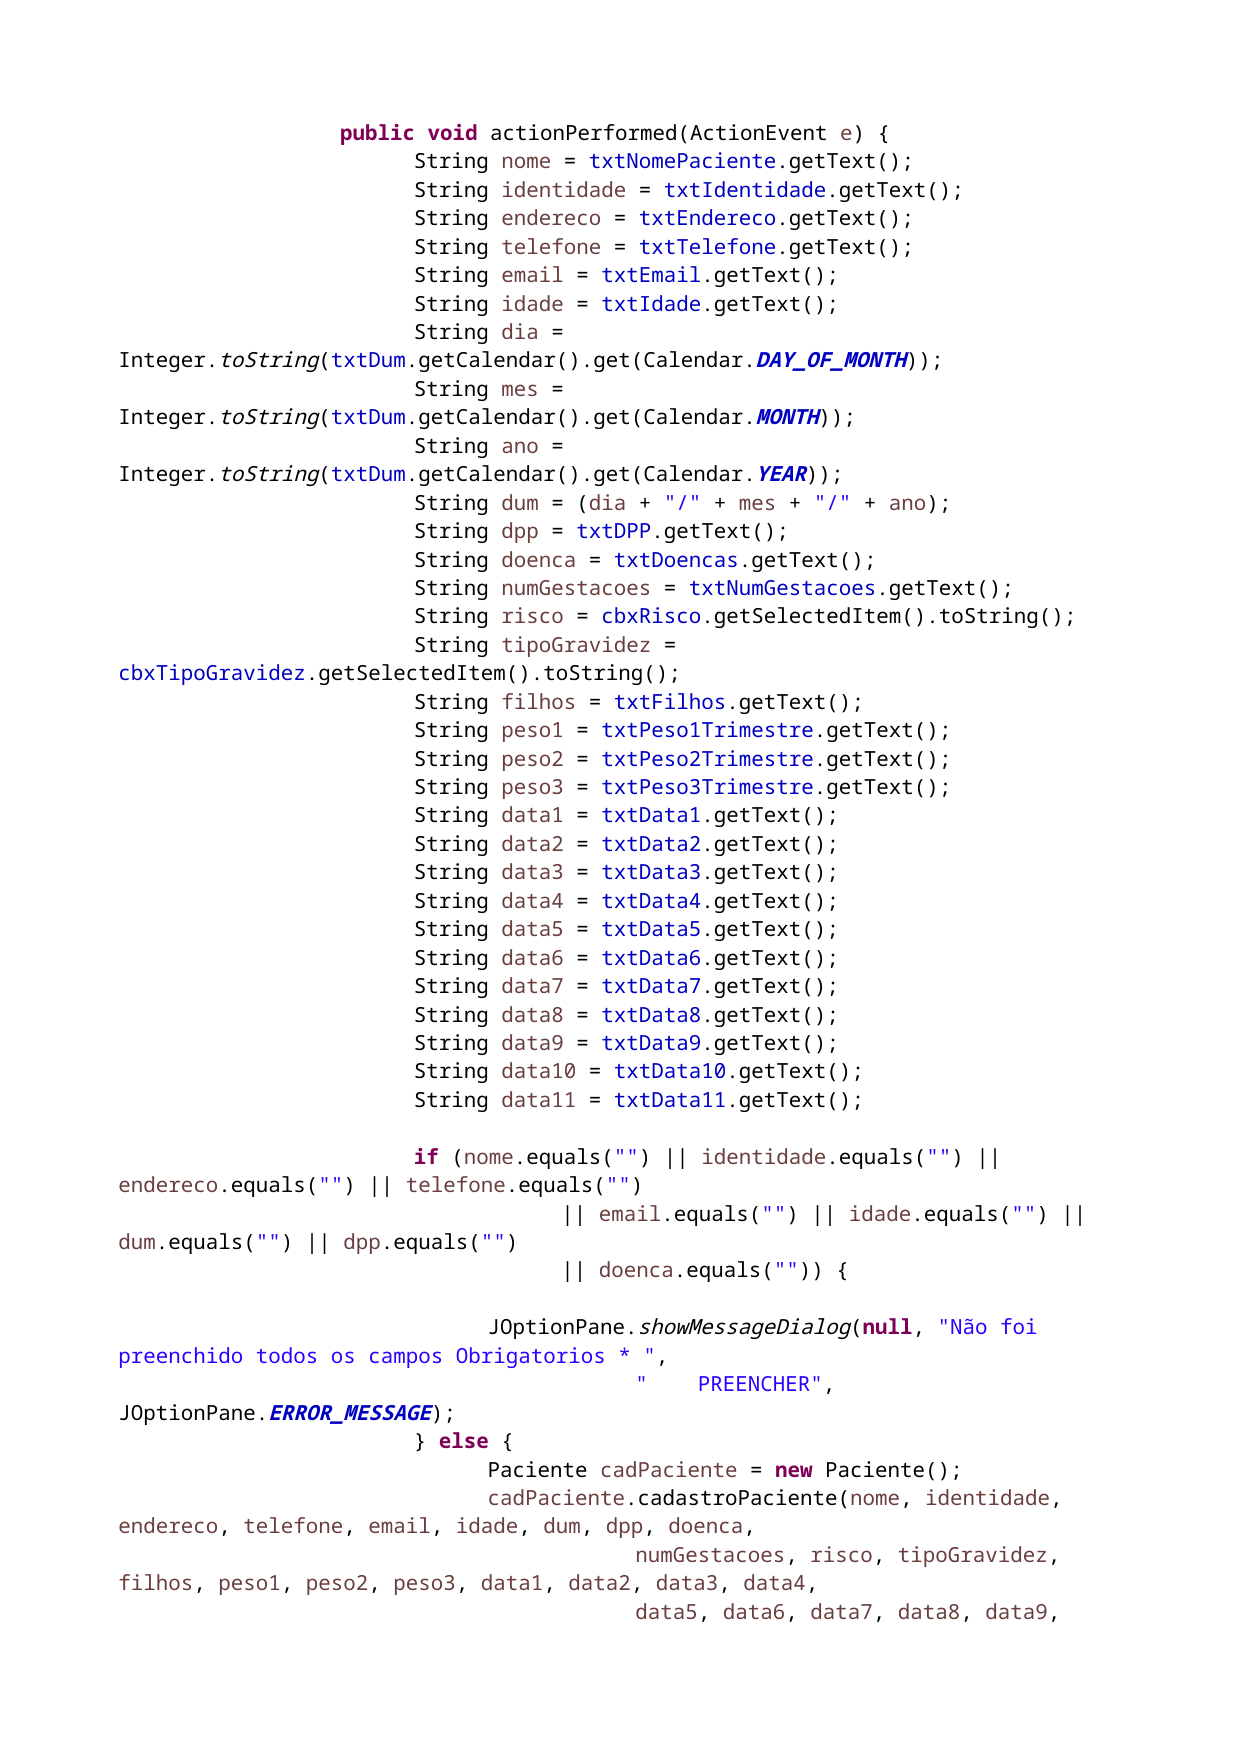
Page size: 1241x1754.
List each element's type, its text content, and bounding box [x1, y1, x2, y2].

text data5, data6, data7, data8, data9, [118, 1597, 1122, 1625]
text String telefone = txtTelefone.getText(); [118, 232, 1122, 260]
text String doenca = txtDoencas.getText(); [118, 545, 1122, 573]
text String data6 = txtData6.getText(); [118, 943, 1122, 971]
text String tipoGravidez = cbxTipoGravidez.getSelectedItem().toString(); [118, 630, 1122, 687]
text if (nome.equals("") || identidade.equals("") || endereco.equals("") || telefone.equals("") [118, 1142, 1122, 1199]
text String dum = (dia + "/" + mes + "/" + ano); [118, 488, 1122, 516]
text || email.equals("") || idade.equals("") || dum.equals("") || dpp.equals("") [118, 1199, 1122, 1256]
text String ano = Integer.toString(txtDum.getCalendar().get(Calendar.YEAR)); [118, 431, 1122, 488]
text String peso2 = txtPeso2Trimestre.getText(); [118, 744, 1122, 772]
text String dpp = txtDPP.getText(); [118, 516, 1122, 545]
text JOptionPane.showMessageDialog(null, "Não foi preenchido todos os campos Obrigatorios * ", [118, 1312, 1122, 1369]
text numGestacoes, risco, tipoGravidez, filhos, peso1, peso2, peso3, data1, data2, data3, data4, [118, 1540, 1122, 1597]
text String data8 = txtData8.getText(); [118, 1000, 1122, 1028]
text String risco = cbxRisco.getSelectedItem().toString(); [118, 602, 1122, 630]
text String data7 = txtData7.getText(); [118, 971, 1122, 1000]
text String data4 = txtData4.getText(); [118, 886, 1122, 914]
text Paciente cadPaciente = new Paciente(); [118, 1455, 1122, 1483]
text String identidade = txtIdentidade.getText(); [118, 175, 1122, 203]
text } else { [118, 1426, 1122, 1455]
text String numGestacoes = txtNumGestacoes.getText(); [118, 573, 1122, 602]
text String data2 = txtData2.getText(); [118, 829, 1122, 857]
text String data3 = txtData3.getText(); [118, 857, 1122, 886]
text public void actionPerformed(ActionEvent e) { [118, 118, 1122, 147]
text String data5 = txtData5.getText(); [118, 914, 1122, 943]
text String peso3 = txtPeso3Trimestre.getText(); [118, 772, 1122, 801]
text String data11 = txtData11.getText(); [118, 1085, 1122, 1113]
text String data10 = txtData10.getText(); [118, 1057, 1122, 1085]
text String nome = txtNomePaciente.getText(); [118, 147, 1122, 175]
text String filhos = txtFilhos.getText(); [118, 687, 1122, 715]
text String endereco = txtEndereco.getText(); [118, 203, 1122, 232]
text String data9 = txtData9.getText(); [118, 1028, 1122, 1057]
text String dia = Integer.toString(txtDum.getCalendar().get(Calendar.DAY_OF_MONTH)); [118, 317, 1122, 374]
text || doenca.equals("")) { [118, 1256, 1122, 1284]
text String email = txtEmail.getText(); [118, 260, 1122, 289]
text String mes = Integer.toString(txtDum.getCalendar().get(Calendar.MONTH)); [118, 374, 1122, 431]
text " PREENCHER", JOptionPane.ERROR_MESSAGE); [118, 1369, 1122, 1426]
text String peso1 = txtPeso1Trimestre.getText(); [118, 715, 1122, 744]
text String data1 = txtData1.getText(); [118, 801, 1122, 829]
text cadPaciente.cadastroPaciente(nome, identidade, endereco, telefone, email, idade, dum, dpp, doenca, [118, 1483, 1122, 1540]
text String idade = txtIdade.getText(); [118, 289, 1122, 317]
